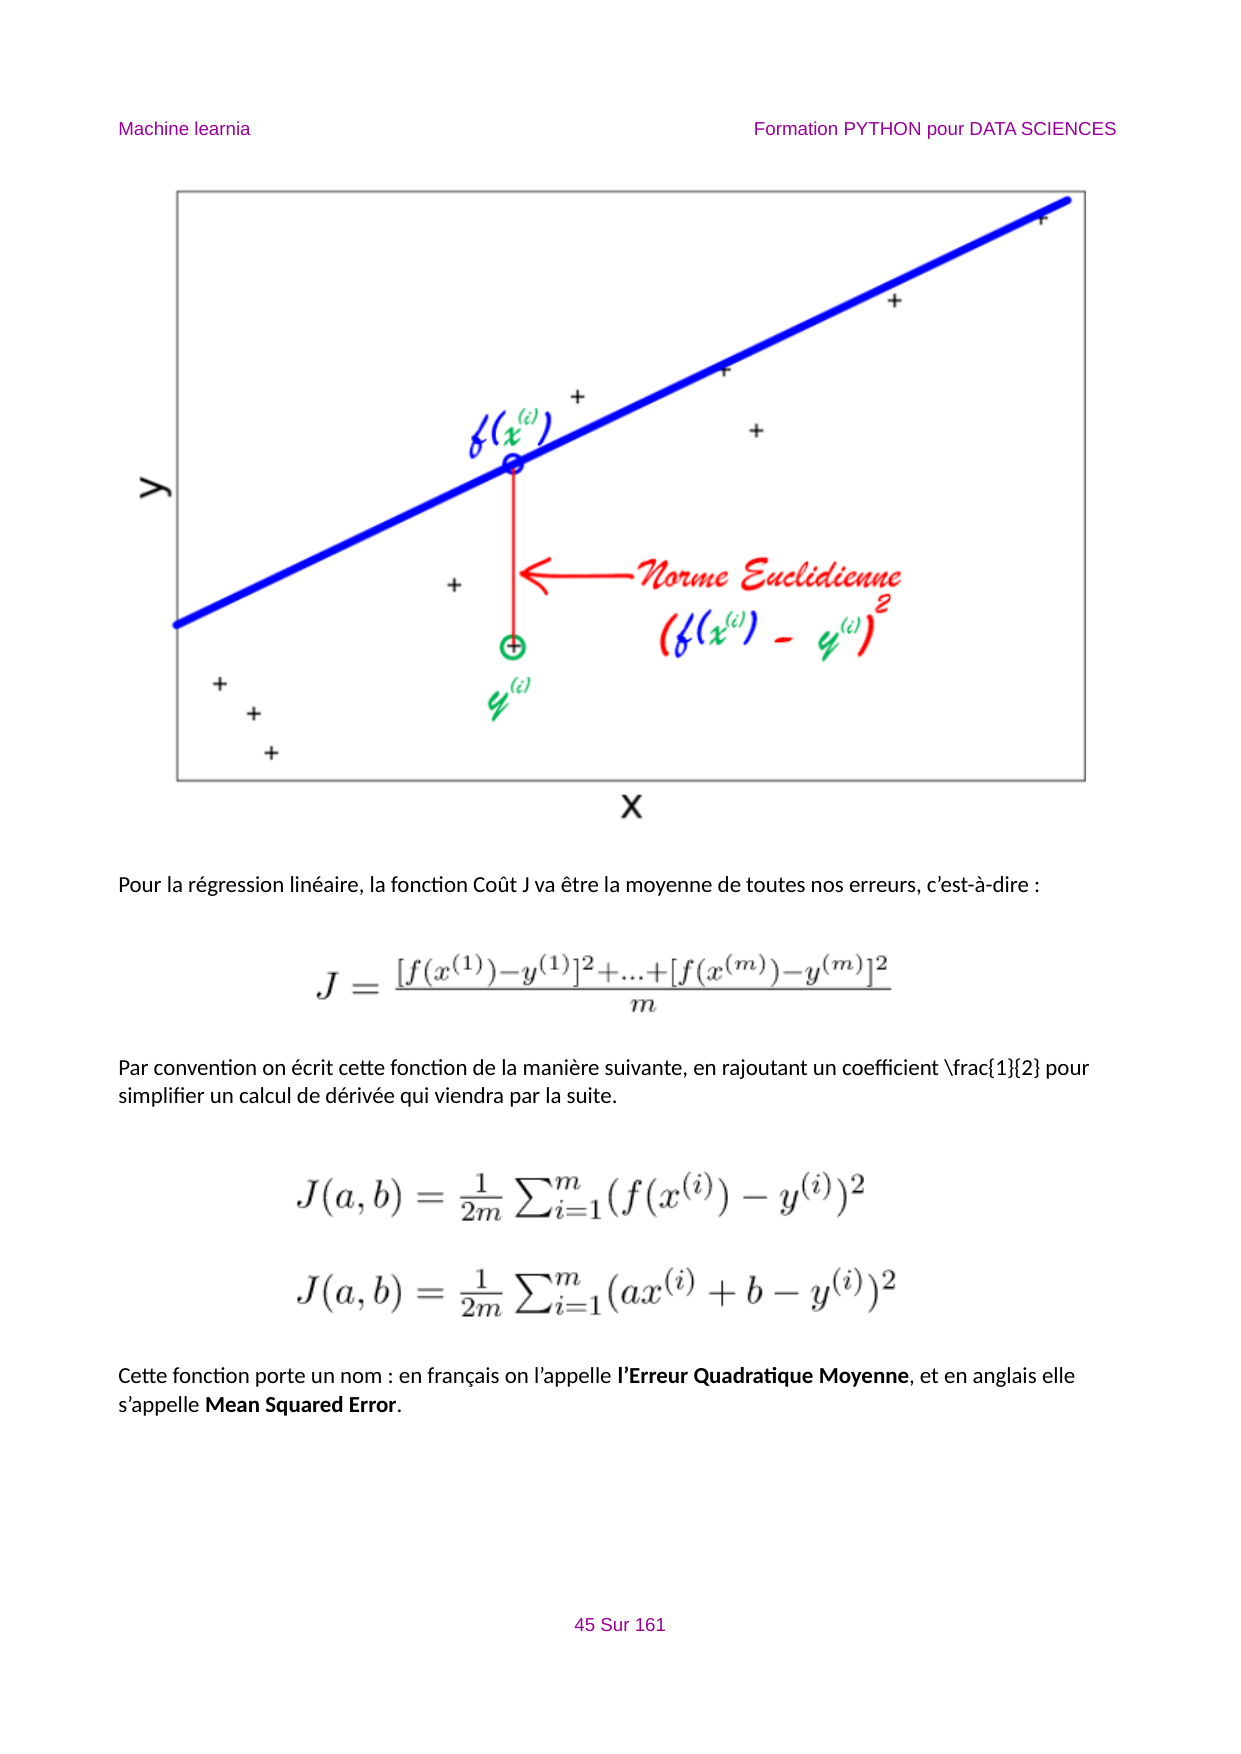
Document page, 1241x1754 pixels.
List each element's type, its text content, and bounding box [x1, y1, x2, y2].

text Pour la régression linéaire, la fonction Coût J va être la moyenne de toutes nos erreurs, c’est-à-dire : [118, 870, 1122, 898]
picture [290, 1136, 950, 1334]
text Par convention on écrit cette fonction de la manière suivante, en rajoutant un coefficient \frac{1}{2} pour simplifier un calcul de dérivée qui viendra par la suite. [118, 926, 1122, 1109]
text Cette fonction porte un nom : en français on l’appelle l’Erreur Quadratique Moyenne, et en anglais elle s’appelle Mean Squared Error. [118, 1362, 1122, 1418]
picture [297, 926, 943, 1053]
picture [118, 169, 1122, 842]
